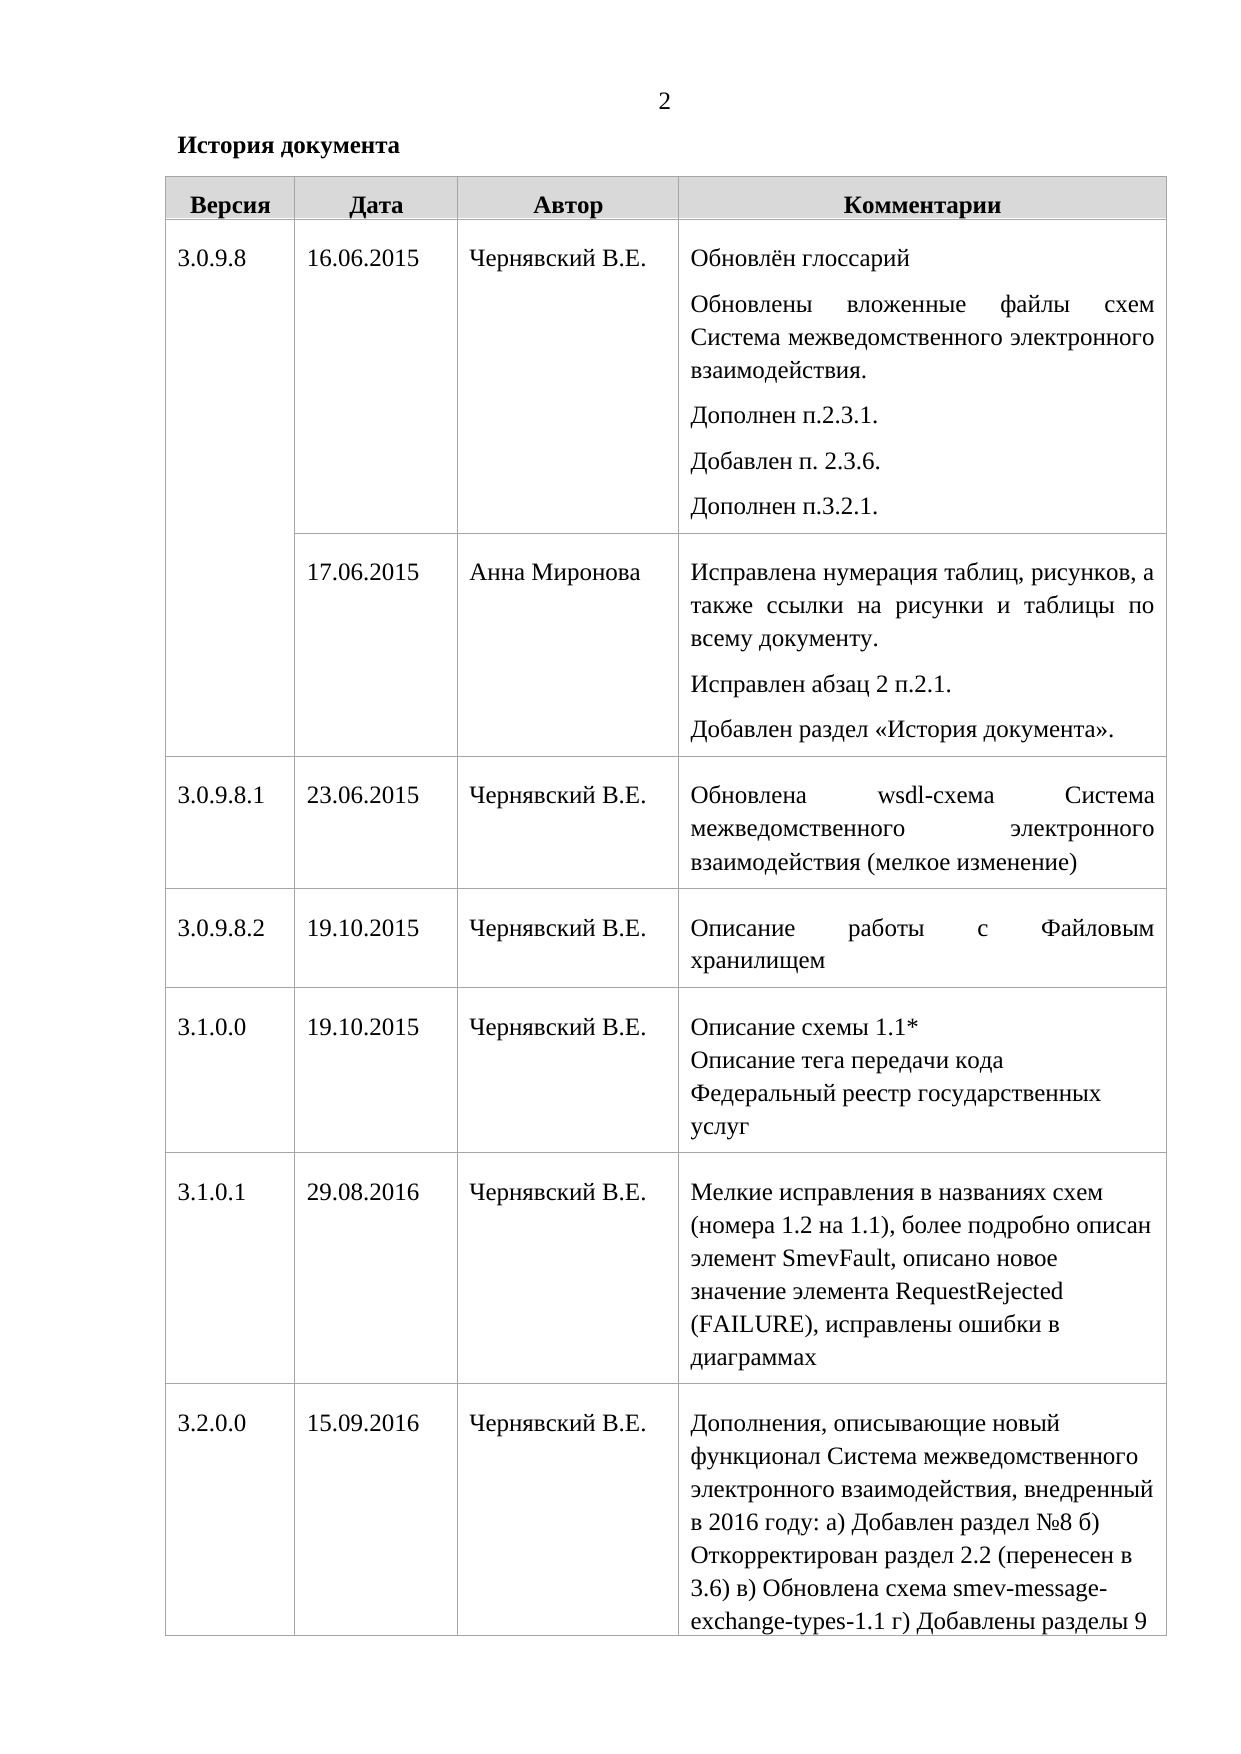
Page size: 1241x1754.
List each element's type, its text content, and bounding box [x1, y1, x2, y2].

table_cell Чернявский В.Е. [458, 1153, 678, 1383]
table_cell Описание работы с Файловым хранилищем [679, 889, 1166, 987]
table_cell 19.10.2015 [295, 988, 457, 1152]
table_header Автор [458, 177, 678, 218]
table_cell 3.1.0.0 [166, 988, 294, 1152]
table_cell Обновлён глоссарий Обновлены вложенные файлы схем Система межведомственного электронного взаимодействия. Дополнен п.2.3.1. Добавлен п. 2.3.6. Дополнен п.3.2.1. [679, 220, 1166, 533]
table_cell Анна Миронова [458, 534, 678, 756]
table_cell 3.0.9.8 [166, 220, 294, 756]
table_cell Чернявский В.Е. [458, 988, 678, 1152]
table_cell 19.10.2015 [295, 889, 457, 987]
table_cell 29.08.2016 [295, 1153, 457, 1383]
table_cell Чернявский В.Е. [458, 757, 678, 888]
table_cell 17.06.2015 [295, 534, 457, 756]
table_cell Дополнения, описывающие новый функционал Система межведомственного электронного взаимодействия, внедренный в 2016 году: а) Добавлен раздел №8 б) Откорректирован раздел 2.2 (перенесен в 3.6) в) Обновлена схема smev-message-exchange-types-1.1 г) Добавлены разделы 9 [679, 1384, 1166, 1635]
table_cell 15.09.2016 [295, 1384, 457, 1635]
table_header Версия [166, 177, 294, 218]
table_header Дата [295, 177, 457, 218]
table_cell Исправлена нумерация таблиц, рисунков, а также ссылки на рисунки и таблицы по всему документу. Исправлен абзац 2 п.2.1. Добавлен раздел «История документа». [679, 534, 1166, 756]
table_cell Чернявский В.Е. [458, 1384, 678, 1635]
table_cell Описание схемы 1.1* Описание тега передачи кода Федеральный реестр государственных услуг [679, 988, 1166, 1152]
table_cell 3.1.0.1 [166, 1153, 294, 1383]
table_cell Обновлена wsdl-схема Система межведомственного электронного взаимодействия (мелкое изменение) [679, 757, 1166, 888]
table_header Комментарии [679, 177, 1166, 218]
table_cell 3.0.9.8.1 [166, 757, 294, 888]
table_cell 23.06.2015 [295, 757, 457, 888]
table_cell Мелкие исправления в названиях схем (номера 1.2 на 1.1), более подробно описан элемент SmevFault, описано новое значение элемента RequestRejected (FAILURE), исправлены ошибки в диаграммах [679, 1153, 1166, 1383]
table_cell 16.06.2015 [295, 220, 457, 533]
text История документа [177, 131, 1152, 159]
table_cell 3.2.0.0 [166, 1384, 294, 1635]
table_cell Чернявский В.Е. [458, 889, 678, 987]
table_cell Чернявский В.Е. [458, 220, 678, 533]
table_cell 3.0.9.8.2 [166, 889, 294, 987]
